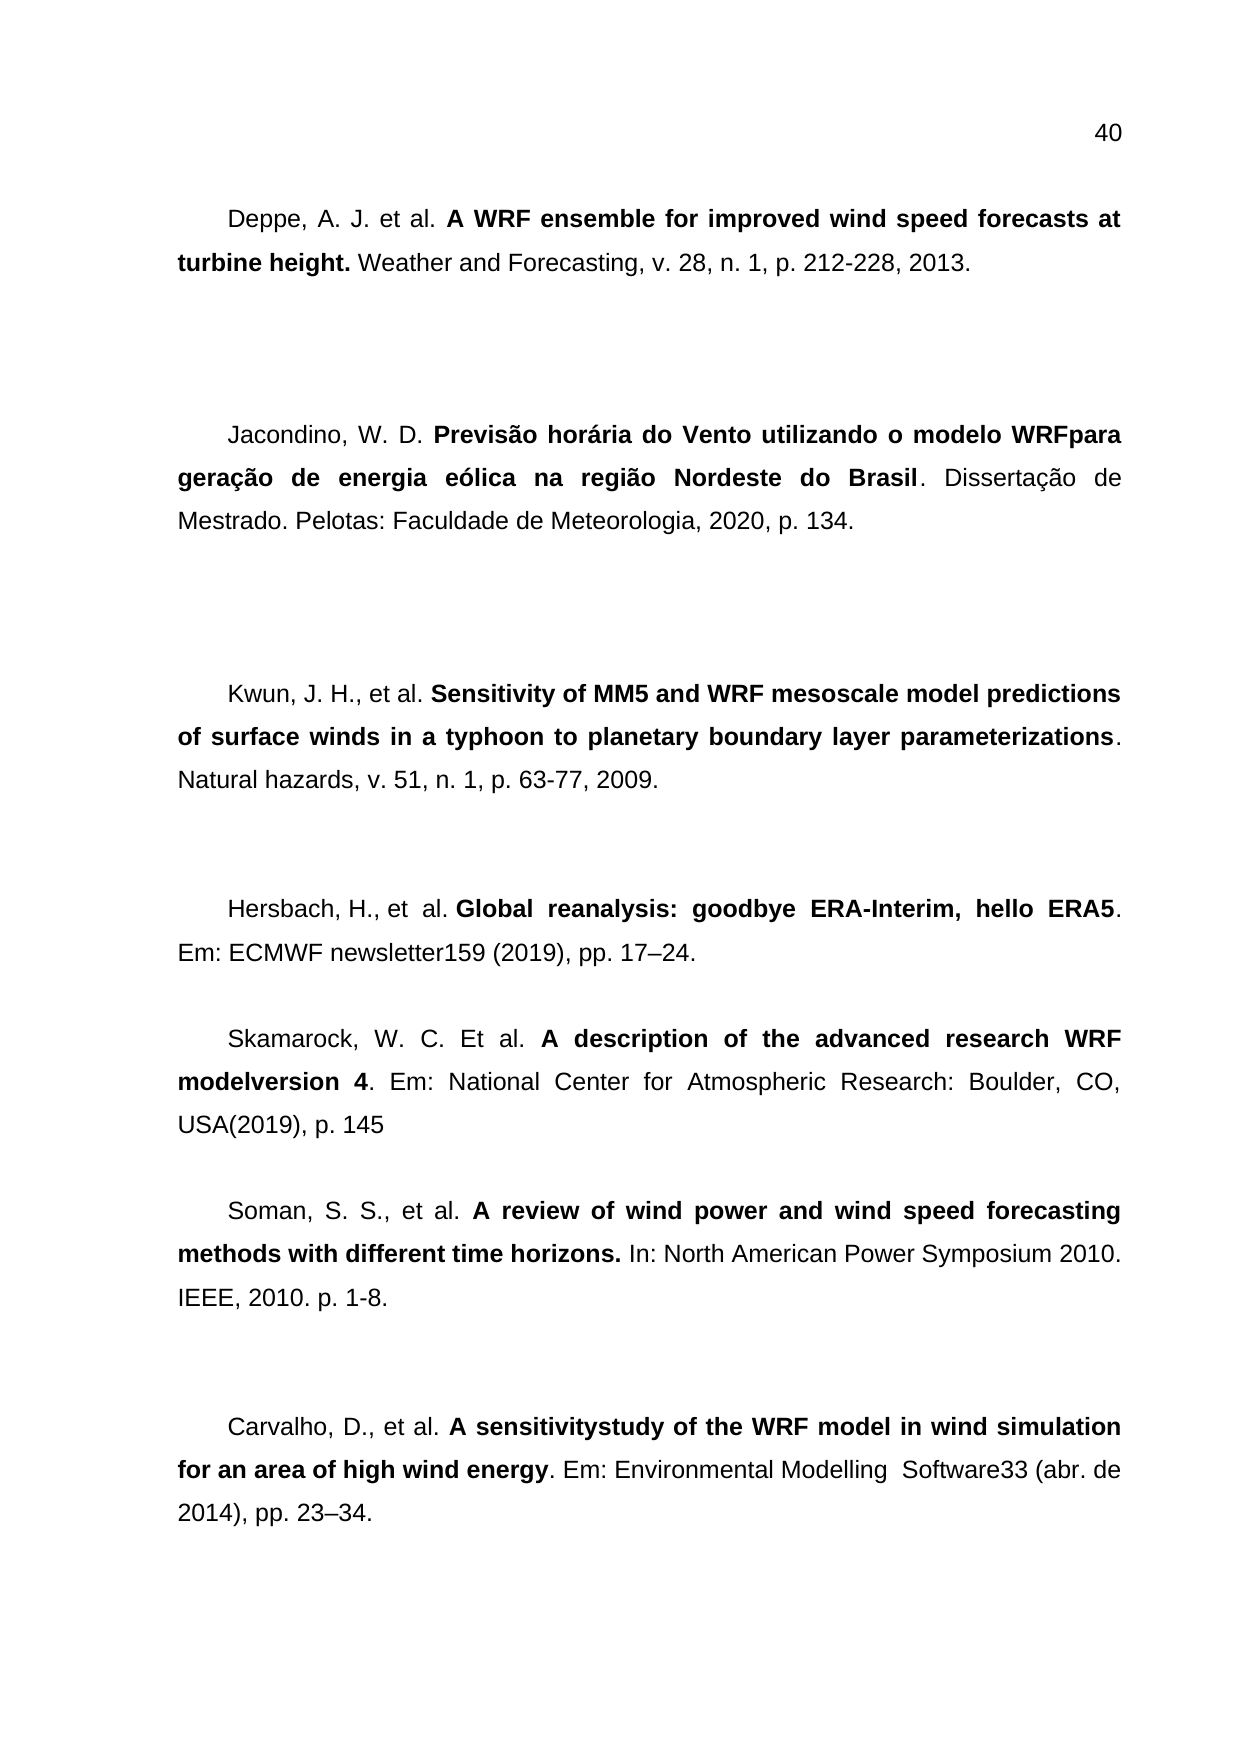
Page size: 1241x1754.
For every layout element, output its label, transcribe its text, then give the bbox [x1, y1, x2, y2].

text Hersbach, H., et al. Global reanalysis: goodbye ERA-Interim, hello ERA5. Em: ECMWF newsletter159 (2019), pp. 17–24. [177, 894, 1122, 966]
text Soman, S. S., et al. A review of wind power and wind speed forecasting methods with different time horizons. In: North American Power Symposium 2010. IEEE, 2010. p. 1-8. [177, 1196, 1122, 1311]
text Kwun, J. H., et al. Sensitivity of MM5 and WRF mesoscale model predictions of surface winds in a typhoon to planetary boundary layer parameterizations. Natural hazards, v. 51, n. 1, p. 63-77, 2009. [177, 679, 1122, 794]
text Jacondino, W. D. Previsão horária do Vento utilizando o modelo WRFpara geração de energia eólica na região Nordeste do Brasil. Dissertação de Mestrado. Pelotas: Faculdade de Meteorologia, 2020, p. 134. [177, 420, 1122, 535]
text Carvalho, D., et al. A sensitivitystudy of the WRF model in wind simulation for an area of high wind energy. Em: Environmental Modelling Software33 (abr. de 2014), pp. 23–34. [177, 1412, 1122, 1527]
text Skamarock, W. C. Et al. A description of the advanced research WRF modelversion 4. Em: National Center for Atmospheric Research: Boulder, CO, USA(2019), p. 145 [177, 1024, 1122, 1139]
text Deppe, A. J. et al. A WRF ensemble for improved wind speed forecasts at turbine height. Weather and Forecasting, v. 28, n. 1, p. 212-228, 2013. [177, 204, 1122, 276]
